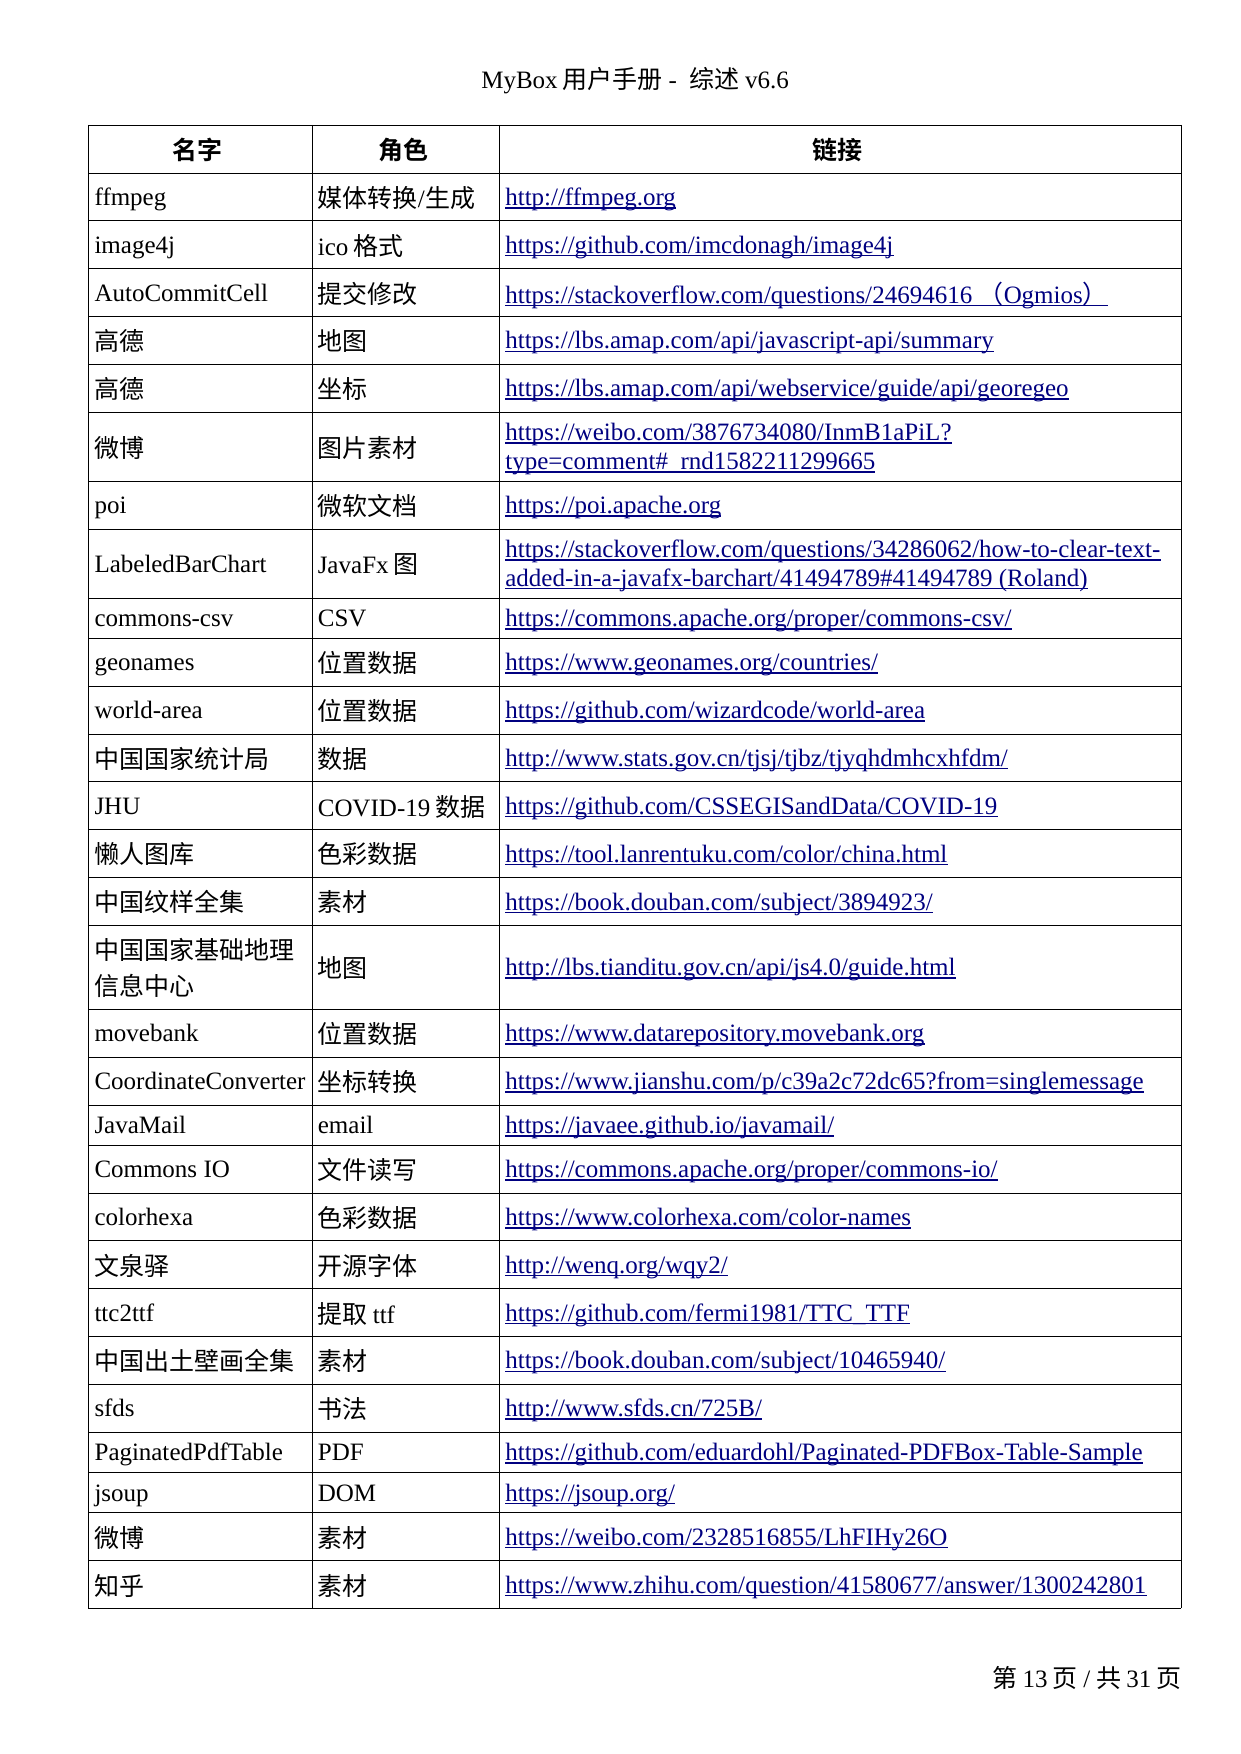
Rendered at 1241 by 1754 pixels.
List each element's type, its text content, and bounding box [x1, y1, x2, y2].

table_cell 书法 [313, 1385, 499, 1432]
table_cell Commons IO [89, 1146, 312, 1193]
table_cell ffmpeg [89, 174, 312, 220]
table_cell https://github.com/wizardcode/world-area [500, 687, 1181, 733]
table_header 链接 [500, 126, 1181, 173]
table_cell https://weibo.com/2328516855/LhFIHy26O [500, 1513, 1181, 1560]
table_cell movebank [89, 1010, 312, 1057]
table_cell 素材 [313, 878, 499, 925]
table_cell 色彩数据 [313, 1194, 499, 1240]
table_cell AutoCommitCell [89, 269, 312, 316]
table_cell 中国国家基础地理信息中心 [89, 926, 312, 1009]
table_cell 高德 [89, 365, 312, 412]
table_cell 文泉驿 [89, 1241, 312, 1288]
table_cell 色彩数据 [313, 830, 499, 877]
table_cell 知乎 [89, 1561, 312, 1608]
table_cell 图片素材 [313, 413, 499, 481]
table_cell 媒体转换/生成 [313, 174, 499, 220]
table_cell http://wenq.org/wqy2/ [500, 1241, 1181, 1288]
table_cell 微博 [89, 413, 312, 481]
table_cell 中国纹样全集 [89, 878, 312, 925]
table_cell https://github.com/imcdonagh/image4j [500, 221, 1181, 268]
table_cell CSV [313, 599, 499, 638]
table_cell https://commons.apache.org/proper/commons-csv/ [500, 599, 1181, 638]
table_cell https://javaee.github.io/javamail/ [500, 1106, 1181, 1145]
table_cell https://github.com/fermi1981/TTC_TTF [500, 1289, 1181, 1336]
table_cell 位置数据 [313, 687, 499, 733]
table_cell 提交修改 [313, 269, 499, 316]
table_cell https://stackoverflow.com/questions/34286062/how-to-clear-text-added-in-a-javafx-barchart/41494789#41494789 (Roland) [500, 530, 1181, 598]
table_cell https://commons.apache.org/proper/commons-io/ [500, 1146, 1181, 1193]
table_cell 位置数据 [313, 1010, 499, 1057]
table_header 名字 [89, 126, 312, 173]
table_cell jsoup [89, 1473, 312, 1512]
table_cell 懒人图库 [89, 830, 312, 877]
table_cell https://tool.lanrentuku.com/color/china.html [500, 830, 1181, 877]
table_cell https://www.jianshu.com/p/c39a2c72dc65?from=singlemessage [500, 1058, 1181, 1104]
table_cell PaginatedPdfTable [89, 1433, 312, 1472]
table_cell https://lbs.amap.com/api/webservice/guide/api/georegeo [500, 365, 1181, 412]
table_cell https://www.zhihu.com/question/41580677/answer/1300242801 [500, 1561, 1181, 1608]
table_cell https://www.geonames.org/countries/ [500, 639, 1181, 686]
table_cell email [313, 1106, 499, 1145]
table_cell poi [89, 482, 312, 528]
table_cell JavaFx图 [313, 530, 499, 598]
table_header 角色 [313, 126, 499, 173]
table_cell 高德 [89, 317, 312, 364]
table_cell http://lbs.tianditu.gov.cn/api/js4.0/guide.html [500, 926, 1181, 1009]
table_cell 地图 [313, 317, 499, 364]
table_cell https://github.com/CSSEGISandData/COVID-19 [500, 782, 1181, 829]
table_cell world-area [89, 687, 312, 733]
table_cell ico格式 [313, 221, 499, 268]
table_cell JHU [89, 782, 312, 829]
table_cell 中国国家统计局 [89, 735, 312, 781]
table_cell https://book.douban.com/subject/10465940/ [500, 1337, 1181, 1384]
table_cell https://www.datarepository.movebank.org [500, 1010, 1181, 1057]
table_cell DOM [313, 1473, 499, 1512]
table_cell 中国出土壁画全集 [89, 1337, 312, 1384]
table_cell sfds [89, 1385, 312, 1432]
table_cell https://poi.apache.org [500, 482, 1181, 528]
table_cell 素材 [313, 1513, 499, 1560]
table_cell https://weibo.com/3876734080/InmB1aPiL?type=comment#_rnd1582211299665 [500, 413, 1181, 481]
table_cell https://lbs.amap.com/api/javascript-api/summary [500, 317, 1181, 364]
table_cell https://book.douban.com/subject/3894923/ [500, 878, 1181, 925]
table_cell COVID-19数据 [313, 782, 499, 829]
table_cell https://github.com/eduardohl/Paginated-PDFBox-Table-Sample [500, 1433, 1181, 1472]
table_cell colorhexa [89, 1194, 312, 1240]
table_cell JavaMail [89, 1106, 312, 1145]
table_cell 素材 [313, 1561, 499, 1608]
table_cell 坐标 [313, 365, 499, 412]
table_cell CoordinateConverter [89, 1058, 312, 1104]
table_cell http://ffmpeg.org [500, 174, 1181, 220]
table_cell 提取ttf [313, 1289, 499, 1336]
table_cell LabeledBarChart [89, 530, 312, 598]
table_cell 微博 [89, 1513, 312, 1560]
table_cell 位置数据 [313, 639, 499, 686]
table_cell image4j [89, 221, 312, 268]
table_cell ttc2ttf [89, 1289, 312, 1336]
table_cell https://jsoup.org/ [500, 1473, 1181, 1512]
table_cell https://www.colorhexa.com/color-names [500, 1194, 1181, 1240]
table_cell http://www.stats.gov.cn/tjsj/tjbz/tjyqhdmhcxhfdm/ [500, 735, 1181, 781]
table_cell http://www.sfds.cn/725B/ [500, 1385, 1181, 1432]
table_cell 文件读写 [313, 1146, 499, 1193]
table_cell 素材 [313, 1337, 499, 1384]
table_cell commons-csv [89, 599, 312, 638]
table_cell PDF [313, 1433, 499, 1472]
table_cell 坐标转换 [313, 1058, 499, 1104]
table_cell 微软文档 [313, 482, 499, 528]
table_cell 开源字体 [313, 1241, 499, 1288]
table_cell geonames [89, 639, 312, 686]
table_cell 地图 [313, 926, 499, 1009]
table_cell 数据 [313, 735, 499, 781]
table_cell https://stackoverflow.com/questions/24694616 （Ogmios） [500, 269, 1181, 316]
